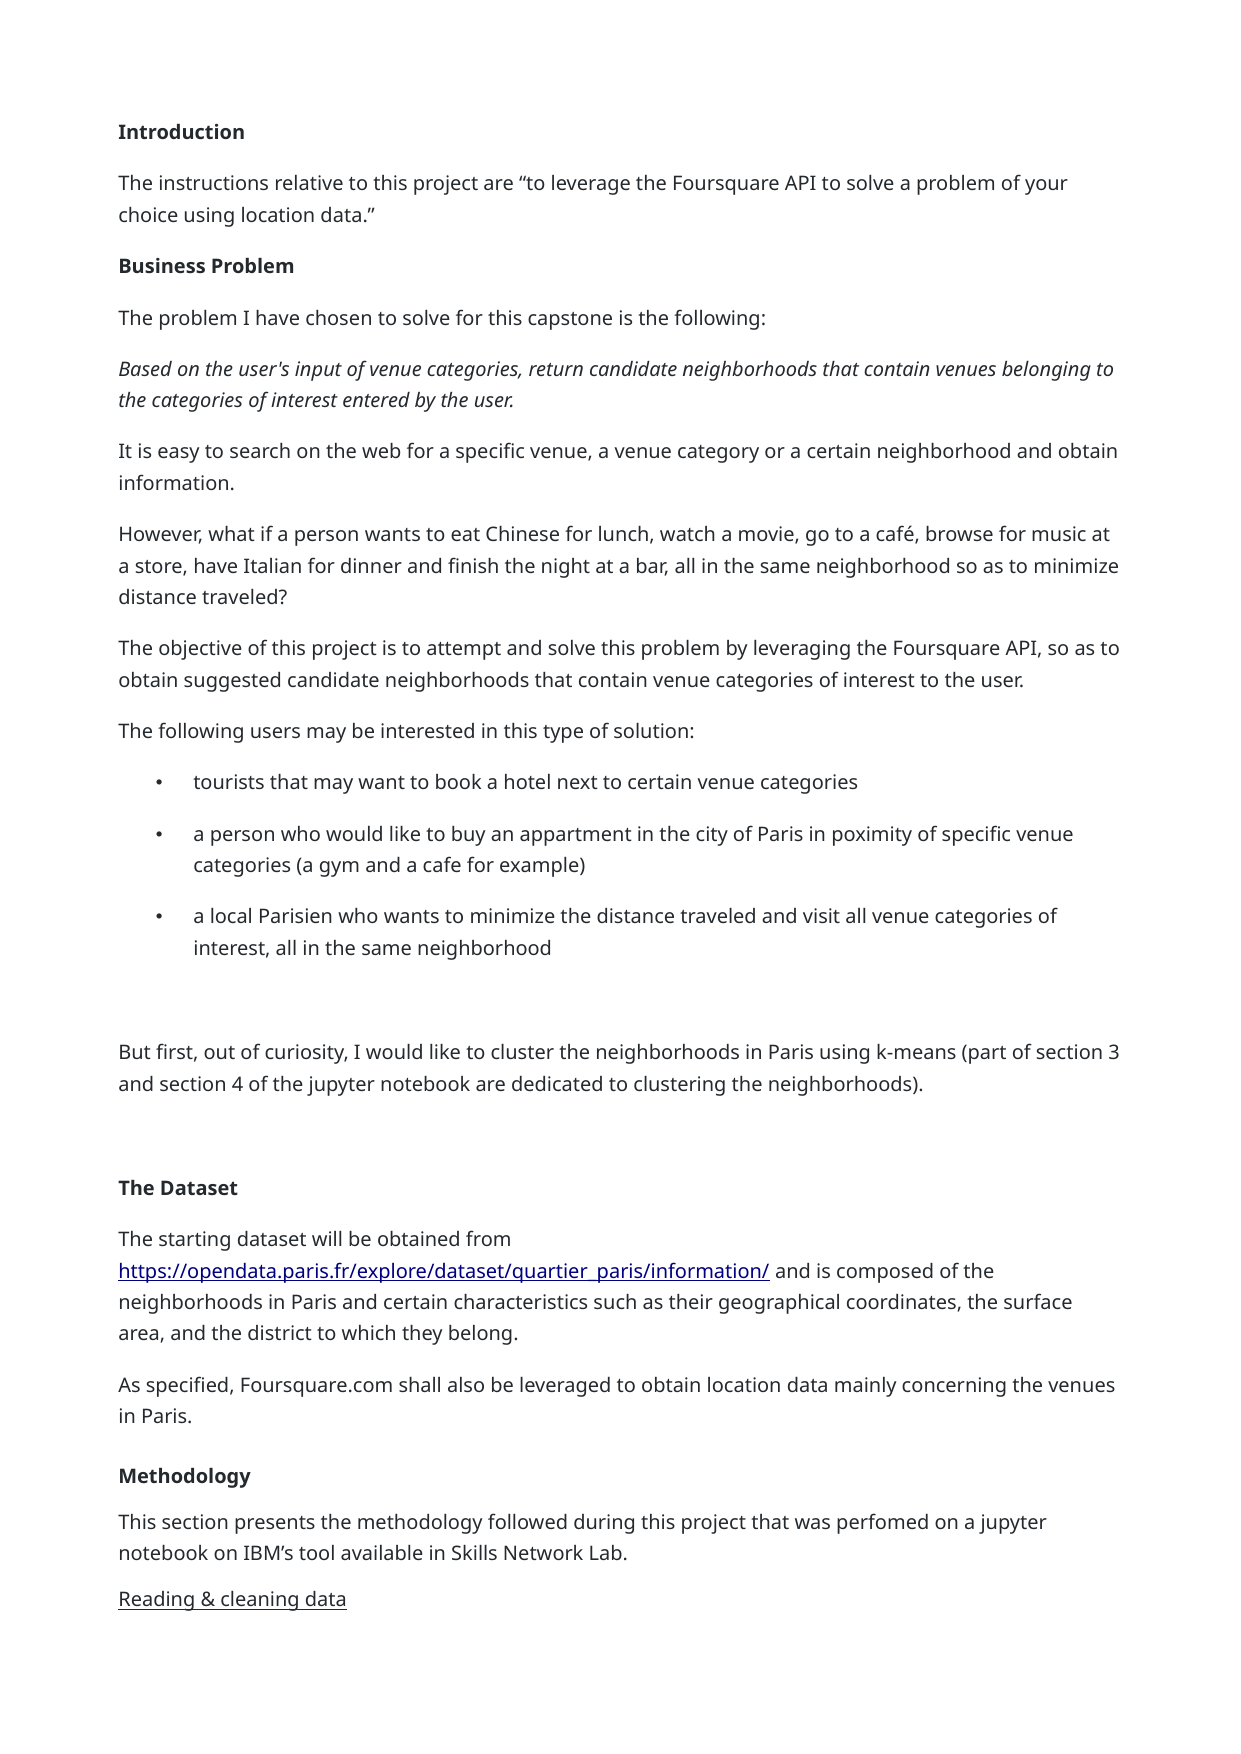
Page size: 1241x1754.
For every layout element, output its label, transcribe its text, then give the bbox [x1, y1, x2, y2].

text The following users may be interested in this type of solution: [118, 717, 1122, 744]
list a person who would like to buy an appartment in the city of Paris in poximity of specific venue categories (a gym and a cafe for example) [156, 820, 1122, 878]
text Business Problem [118, 252, 1122, 279]
text However, what if a person wants to eat Chinese for lunch, watch a movie, go to a café, browse for music at a store, have Italian for dinner and finish the night at a bar, all in the same neighborhood so as to minimize distance traveled? [118, 520, 1122, 610]
text The starting dataset will be obtained from https://opendata.paris.fr/explore/dataset/quartier_paris/information/ and is composed of the neighborhoods in Paris and certain characteristics such as their geographical coordinates, the surface area, and the district to which they belong. [118, 1225, 1122, 1347]
text The Dataset [118, 1174, 1122, 1201]
list tourists that may want to book a hotel next to certain venue categories [156, 768, 1122, 796]
text The instructions relative to this project are “to leverage the Foursquare API to solve a problem of your choice using location data.” [118, 169, 1122, 228]
text Introduction [118, 118, 1122, 145]
text Methodology [118, 1462, 1122, 1489]
text It is easy to search on the web for a specific venue, a venue category or a certain neighborhood and obtain information. [118, 438, 1122, 496]
text Reading & cleaning data [118, 1585, 1122, 1613]
list a local Parisien who wants to minimize the distance traveled and visit all venue categories of interest, all in the same neighborhood [156, 902, 1122, 961]
text Based on the user's input of venue categories, return candidate neighborhoods that contain venues belonging to the categories of interest entered by the user. [118, 355, 1122, 413]
text The objective of this project is to attempt and solve this problem by leveraging the Foursquare API, so as to obtain suggested candidate neighborhoods that contain venue categories of interest to the user. [118, 634, 1122, 693]
text As specified, Foursquare.com shall also be leveraged to obtain location data mainly concerning the venues in Paris. [118, 1371, 1122, 1429]
text The problem I have chosen to solve for this capstone is the following: [118, 303, 1122, 331]
text But first, out of curiosity, I would like to cluster the neighborhoods in Paris using k-means (part of section 3 and section 4 of the jupyter notebook are dedicated to clustering the neighborhoods). [118, 1038, 1122, 1097]
text This section presents the methodology followed during this project that was perfomed on a jupyter notebook on IBM’s tool available in Skills Network Lab. [118, 1508, 1122, 1567]
